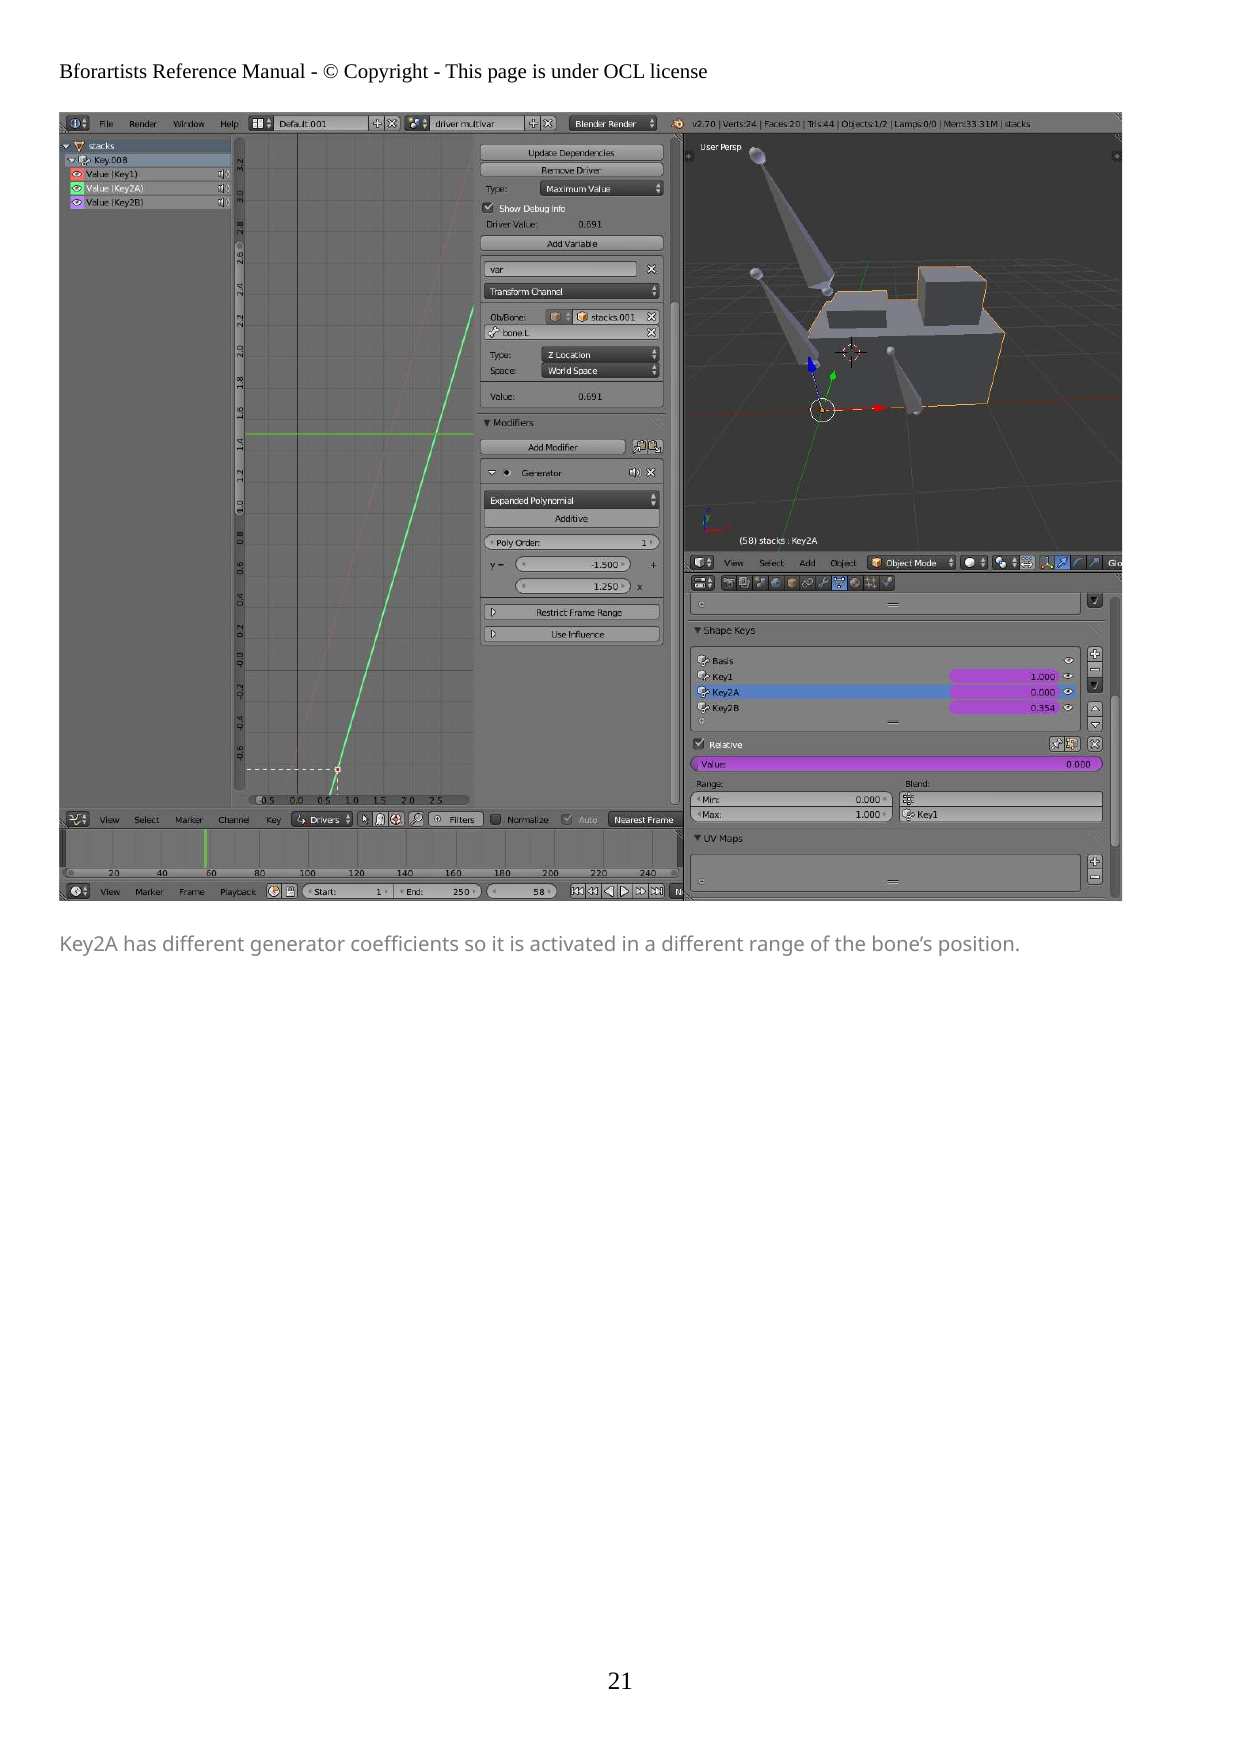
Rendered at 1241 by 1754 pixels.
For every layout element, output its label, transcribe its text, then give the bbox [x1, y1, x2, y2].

picture [59, 112, 1123, 901]
text Key2A has different generator coefficients so it is activated in a different range of the bone’s position. [59, 926, 1181, 957]
